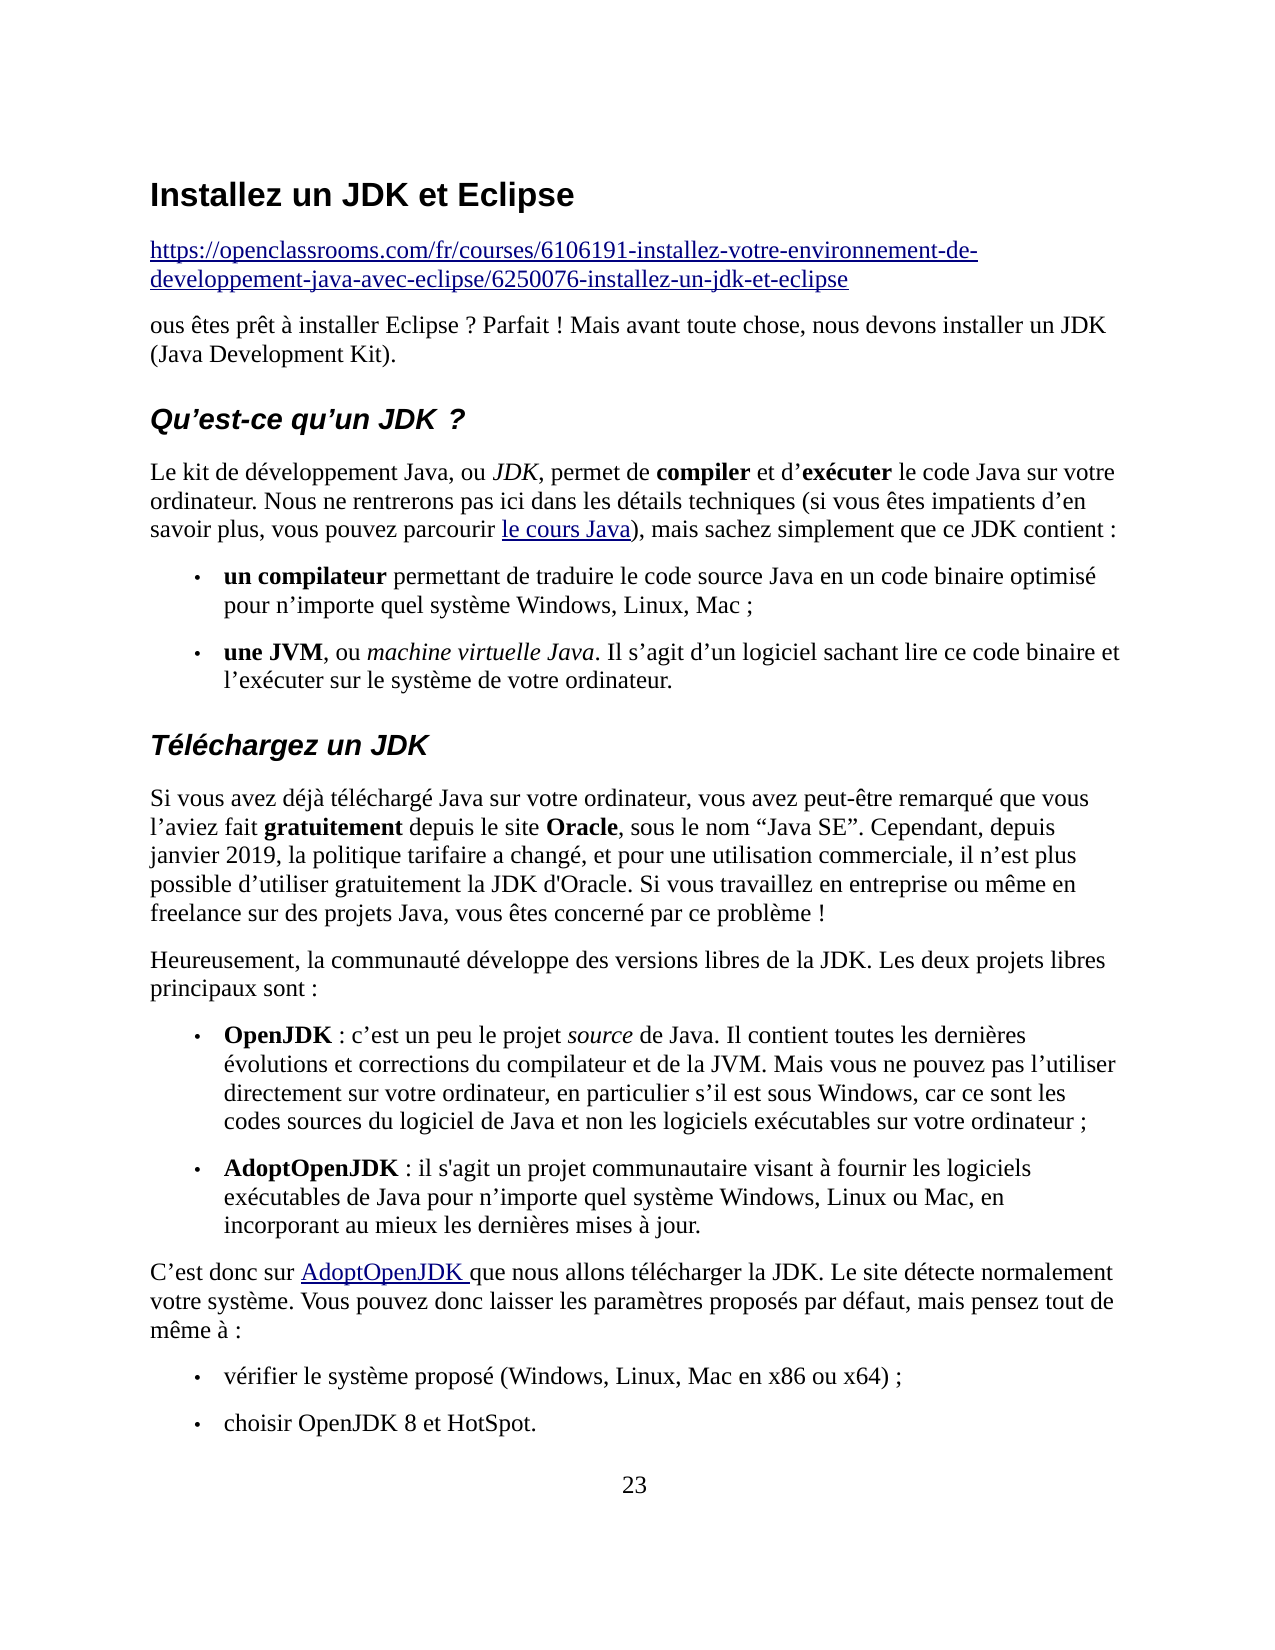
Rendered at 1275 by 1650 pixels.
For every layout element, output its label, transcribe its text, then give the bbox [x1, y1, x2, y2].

text C’est donc sur AdoptOpenJDK que nous allons télécharger la JDK. Le site détecte normalement votre système. Vous pouvez donc laisser les paramètres proposés par défaut, mais pensez tout de même à : [150, 1257, 1125, 1343]
list AdoptOpenJDK : il s'agit un projet communautaire visant à fournir les logiciels exécutables de Java pour n’importe quel système Windows, Linux ou Mac, en incorporant au mieux les dernières mises à jour. [194, 1153, 1125, 1239]
text Si vous avez déjà téléchargé Java sur votre ordinateur, vous avez peut-être remarqué que vous l’aviez fait gratuitement depuis le site Oracle, sous le nom “Java SE”. Cependant, depuis janvier 2019, la politique tarifaire a changé, et pour une utilisation commerciale, il n’est plus possible d’utiliser gratuitement la JDK d'Oracle. Si vous travaillez en entreprise ou même en freelance sur des projets Java, vous êtes concerné par ce problème ! [150, 783, 1125, 927]
text Heureusement, la communauté développe des versions libres de la JDK. Les deux projets libres principaux sont : [150, 945, 1125, 1002]
text https://openclassrooms.com/fr/courses/6106191-installez-votre-environnement-de-developpement-java-avec-eclipse/6250076-installez-un-jdk-et-eclipse [150, 235, 1125, 293]
list un compilateur permettant de traduire le code source Java en un code binaire optimisé pour n’importe quel système Windows, Linux, Mac ; [194, 561, 1125, 619]
text Le kit de développement Java, ou JDK, permet de compiler et d’exécuter le code Java sur votre ordinateur. Nous ne rentrerons pas ici dans les détails techniques (si vous êtes impatients d’en savoir plus, vous pouvez parcourir le cours Java), mais sachez simplement que ce JDK contient : [150, 457, 1125, 543]
subtitle Installez un JDK et Eclipse [150, 175, 1125, 214]
list une JVM, ou machine virtuelle Java. Il s’agit d’un logiciel sachant lire ce code binaire et l’exécuter sur le système de votre ordinateur. [194, 637, 1125, 694]
text ous êtes prêt à installer Eclipse ? Parfait ! Mais avant toute chose, nous devons installer un JDK (Java Development Kit). [150, 311, 1125, 368]
list choisir OpenJDK 8 et HotSpot. [194, 1408, 1125, 1437]
list vérifier le système proposé (Windows, Linux, Mac en x86 ou x64) ; [194, 1361, 1125, 1390]
list OpenJDK : c’est un peu le projet source de Java. Il contient toutes les dernières évolutions et corrections du compilateur et de la JVM. Mais vous ne pouvez pas l’utiliser directement sur votre ordinateur, en particulier s’il est sous Windows, car ce sont les codes sources du logiciel de Java et non les logiciels exécutables sur votre ordinateur ; [194, 1020, 1125, 1135]
subtitle Téléchargez un JDK [150, 728, 1125, 762]
subtitle Qu’est-ce qu’un JDK ? [150, 402, 1125, 436]
